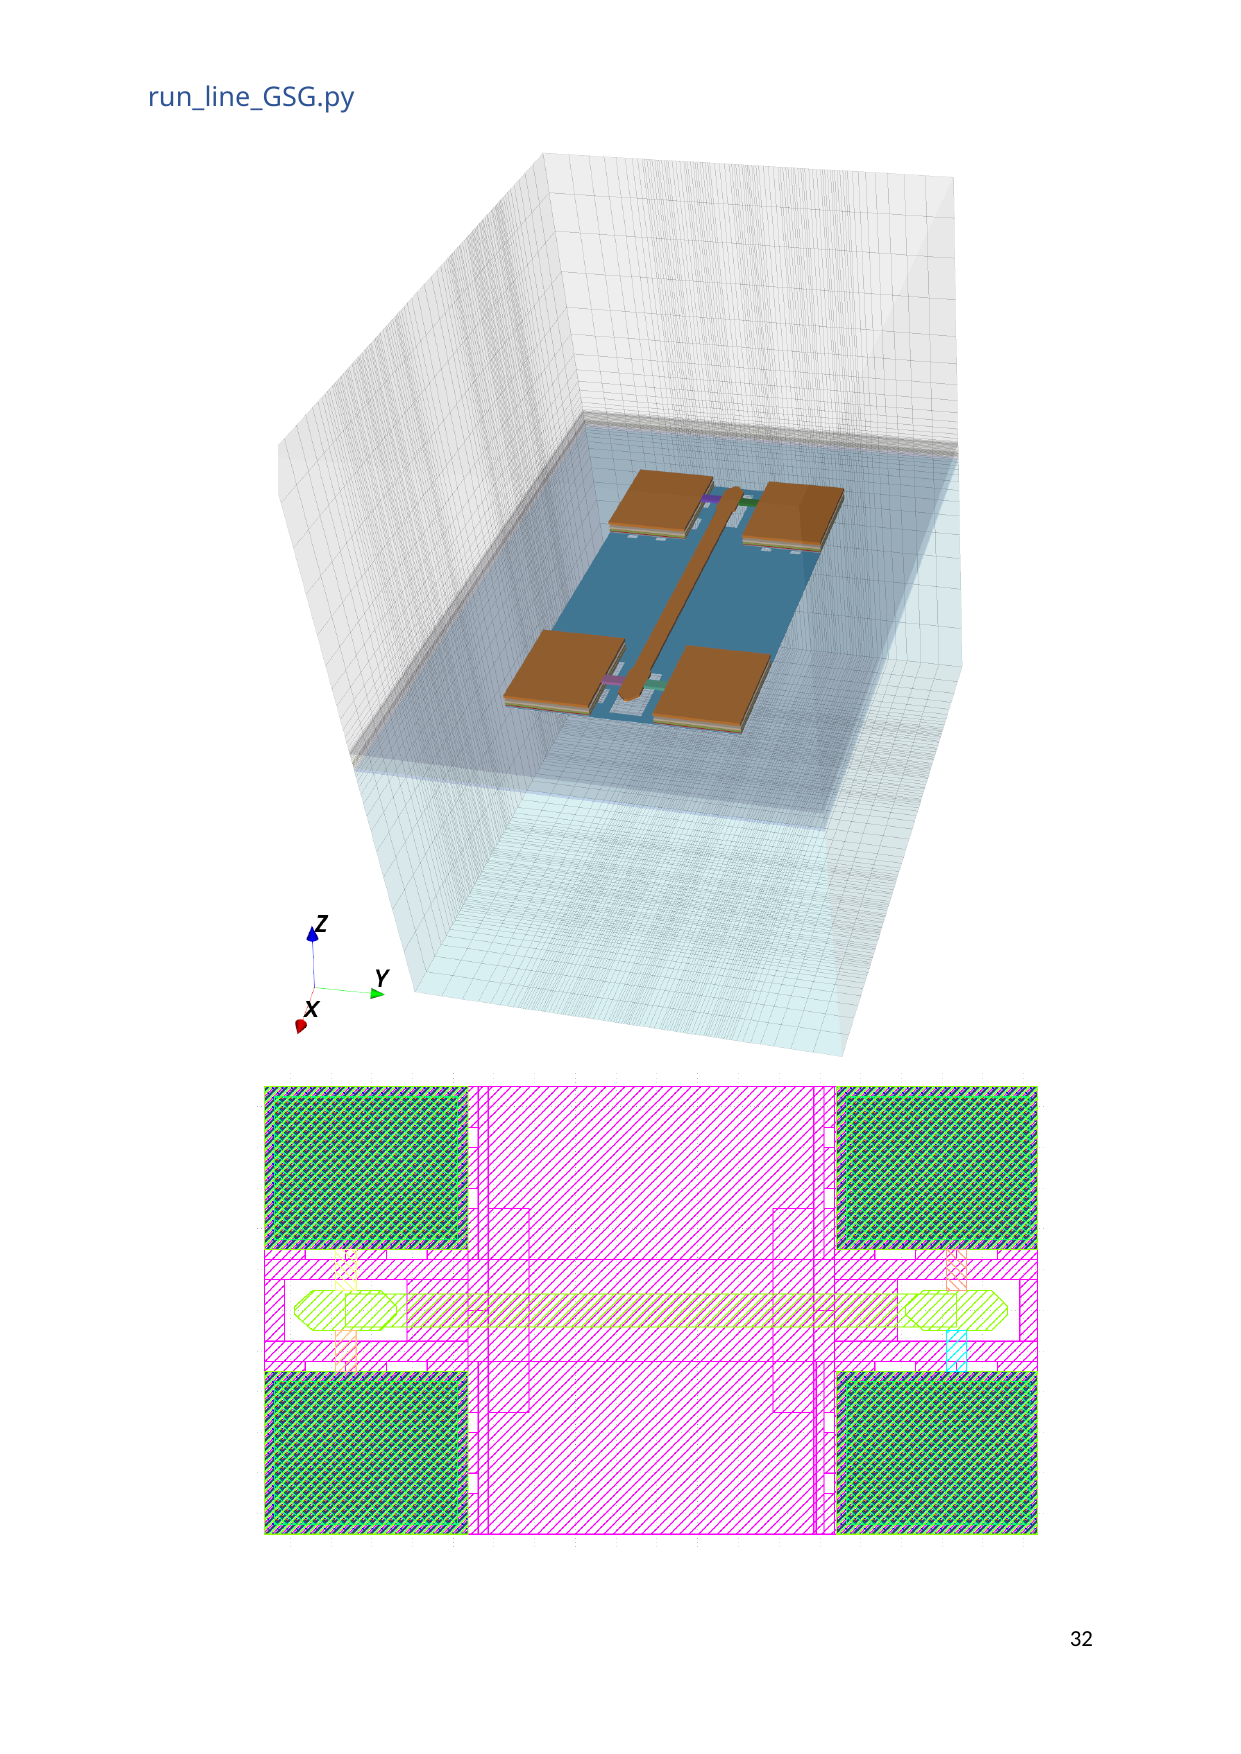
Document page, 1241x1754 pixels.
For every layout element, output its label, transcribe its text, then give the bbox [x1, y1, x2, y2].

subtitle run_line_GSG.py [148, 78, 1093, 115]
picture [257, 144, 1048, 1547]
